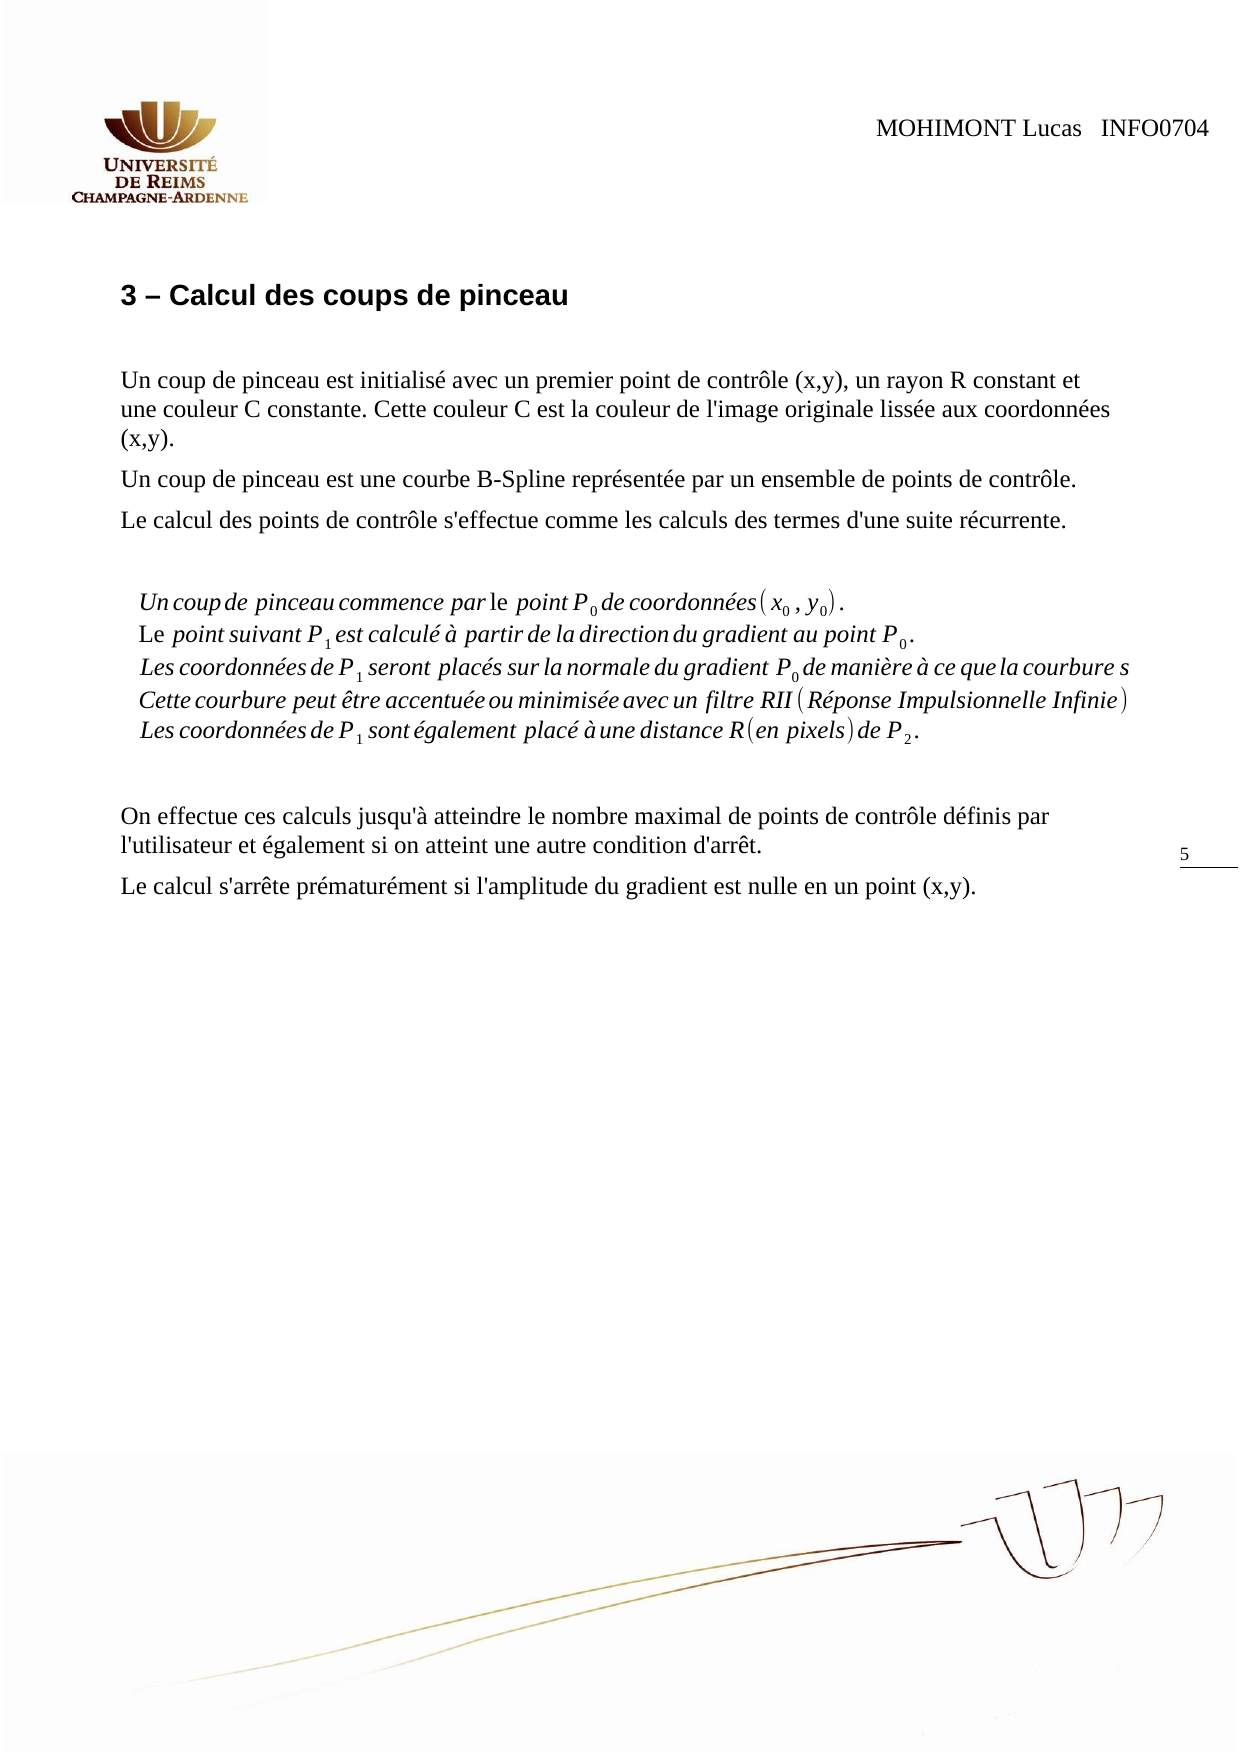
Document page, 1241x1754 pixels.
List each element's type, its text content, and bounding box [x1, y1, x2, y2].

table_header Présentation du sujet Pour le projet du module de traitement d'image, j'ai choisit d'implémenter une méthode de rendu non-photoréaliste. Aaron Hertzmann propose dans son article,« Painterly Rendering with Curved Brush Strokes of Multiples Sizes » , une méthode pour créer des images ayant l'apparence de peintures à partir de photographies. Cette méthode permet de simuler les coups de pinceaux d'un peintre en fonction de différents paramètres qui seront exposés plus loin. Ces paramètres permettent de donner un style de peinture précis à une image. I - Résumé de l'article 1 – Méthode principale Cet algorithme va simuler les méthodes utiliser par les peintres pour générer une image ayant l'aspect d'une peinture. L'image sera organisé en un ensemble de couche qui seront peintes successivement. Chaque couches sera associées à une taille de pinceau constante. La couche ayant la plus grande taille de pinceau est peinte en première, puis ensuite nous affinons les détails de l'image en peignant les couches ayant des tailles de pinceau plus petites. Chaque couches sera peinte à partir d'une version lissée de l'image originale. Nous avons gardés le choix du filtre de Gauss comme méthode de lissage de l'image. A.Hertzmann précise que la diffusion non linéaire peut être utilisé à la place du filtre de Gauss pour obtenir de meilleur résultat. Une couche est formée par un ensemble de coups de pinceaux et chaque coups de pinceaux est représentés par un ensemble de points de contrôles formant une B-Spline. Le calcul des points de contrôles se fait à partir du gradient de la luminance de l'image lissée. 2 – Sélection des coups de pinceau Une couche est donc un ensemble de coups de pinceaux. Nous devons parcourir l'image pour sélectionner les coordonnées de départ de chaque coups de pinceau. Une fois les points de contrôles des coups de pinceau calculés, nous pouvons peindre chaque coups dans un ordre aléatoire. Nous avons besoin d'abord de calculer la différence entre l'image originale lissée et l'image peinte. Initialement, l'image peinte est remplis par une par une couleur constante choisie de manière à ce que l'image entière soit traité par l'algorithme. 3 – Calcul des coups de pinceau Un coup de pinceau est initialisé avec un premier point de contrôle (x,y), un rayon R constant et une couleur C constante. Cette couleur C est la couleur de l'image originale lissée aux coordonnées (x,y). Un coup de pinceau est une courbe B-Spline représentée par un ensemble de points de contrôle. Le calcul des points de contrôle s'effectue comme les calculs des termes d'une suite récurrente. On effectue ces calculs jusqu'à atteindre le nombre maximal de points de contrôle définis par l'utilisateur et également si on atteint une autre condition d'arrêt. Le calcul s'arrête prématurément si l'amplitude du gradient est nulle en un point (x,y). II – Implémentation et résultats 1 – Choix d'implémentation L'implémentation a été réalisé en C++ avec la bibliothèque OpenCV. OpenCV nous fournit les fonctions essentielles aux chargements et l'enregistrement d'image, aux calculs de gradient et au lissage d'image utilisées par les différents algorithmes présentés précédemment. Les algorithmes présentés par A.Hertzmann sont suffisamment génériques pour nous laisser choisir des structures de données adaptés. Les rayons des pinceaux simulés par l'algorithme de rendu sont calculés à partir de 3 constantes : le rayon maximum du pinceau, un facteur qui permettra de calculer les rayons suivants à partir du rayon maximum et le nombre de rayon utilisé pour peindre l'image(c'est à dire le nombre de couches peintes successivement). Concernant le calcul de la différence entre l'image de référence lissée et l'image peinte, la différence calculée pour la première couche est fixée à la constante 2*T, de manière à ce que l'erreur moyenne de chaque région M soit toujours supérieure au taux d'approximation T. Ainsi l'image résultante sera peinte sur toute sa surface. La constante T est comprise entre 0 et 255 et correspondant à l'approximation à atteindre par rapport à l'image originale. Plus T est élevé, plus l'approximation sera grossière, et plus T est faible, plus l'image résultante sera fidèle à l'image d'origine. Nous avons choisit de peindre chaque coups de pinceau juste après l'avoir calculé, ce qui évite des stockages inutiles. Nous utilisons un Z-Buffer pour peindre les coups de pinceau de manière aléatoire mais aussi pour réduire le nombre de coups de pinceau à calculer. Le Z-Buffer est une image en niveau de gris initialisée à 0 sur tous ses pixels. Nous attribuons à chaque coups de pinceau une valeur z aléatoire comprise entre 1 et 255. Si cette valeur z est supérieure à la valeur présente dans le Z-Buffer nous pouvons peindre le coups de pinceau, sinon ce coups de pinceau n'a pas besoin d'être calculé puisqu'il ne sera pas peint. Lorsque nous peignons l'image, nous peignons aussi dans le Z-Buffer mais avec un rayon R plus petit pour éviter que certains coups de pinceaux ne soient trop espacé les uns des autres dans certaines zone de l'image. Par rapport à la version proposée par A.Hertzmann, il manque la gestion de la transparence entre les couches qui se superposent et aussi il manque une part d'aléatoire propre à certains style de peinture. Nous avons limité cette part d'aléatoire au minimum, en modifiant la couleur des coups de pinceau à partir du z aléatoire généré pour le Z-Buffer. Cette variation de la couleur donne à l'image un aspect moins parfait. 2 – Résultats 1 – Paramètres Les résultats dépendent des paramètres suivants : T, le seuil d'approximation de l'image, exprimé en valeur de niveaux de gris. Plus T est élevé, plus l'image peinte est grossière par rapport à l'image d'origine. Min et Max, respectivement la taille minimale et la taille maximale d'un coup de pinceau Rmax, ratio, et n : respectivement la taille maximale du pinceau(en pixels), le ratio utilisé pour calculer la taille du pinceau des couches suivantes, n le nombre de couches à peindre fc, le filtre de courbure, permet d'atténuer ou d'exagérer la courbure des coups de pinceau fo, constante utilisée pour augmenter ou diminuer la taille du noyau utilisé pour le lissage de l'image fg, constante utilisée pour augmenter ou diminuer l'espacement entre les coups de pinceau Par défaut on utilisera les valeurs suivantes : T = 100 Min = 4, Max = 16 Rmax = 8, ratio = 0.5, n = 3 fc = 1.0 fo = 1.0 fg = 1.0 2 – Approximation de l'image originale Nous ferons varier l'approximation de l'image de manière à avoir 3 résultats assez différents : L'approximation de l'image ne dépends pas que de dépends, elle dépend également de la taille maximale des coups de pinceaux et de la taille des pinceaux. On peut s'approcher d'un style pointilliste en gardant une approximation faible(T > 100) et en limitant la taille des coups de pinceau (Max < 4) : 3 – Le cas particulier des visages La méthode proposée par A.Hertzmann donne des rendus assez proche de peinture pour des objets ou des paysages par exemples. Mais les visages humains sont souvent déformés lorsque l'on utilise cette méthode. Comme les coups de pinceau sont dessinés aléatoirement, les visages sont rarement mis en valeur. Cette méthode ne donne des résultats satisfaisant pour les portraits que si l'on choisit une approximation très fidèle de l'image originale(T < 50). Ou alors l'image originale doit avoir une résolution assez grande(supérieur à 1920X1080). On peut obtenir un meilleur résultat en augmentant la résolution de l'image originale et en augmentant la taille du noyau utilisé pour le lissage : 4 – Conclusion La méthode proposée par A.Hertzmann dans son article publié en 1998 produit des résultats assez proche des peintures faites par l'Homme. Mais cette méthode a un certains nombre de limites. La modélisation des coups de pinceau est limité car les paramètres utilisés restent statiques, ce qui peut justement donner l'impression que ces images ont effectivement été générées par une machine. Cette méthode n'est pas adapté pour « peindre » des portraits, la machine n'ayant pas la capacité de reconnaître les visages, les résultats sont souvent approximatifs(voir difforme dans certains cas). Il serait intéressant de modifier cette méthode avec des techniques de reconnaissance des visages pour obtenir un résultat plus proche de la réalité. [109, 142, 1128, 1453]
picture [1, 1, 265, 203]
picture [1, 1454, 1236, 1753]
